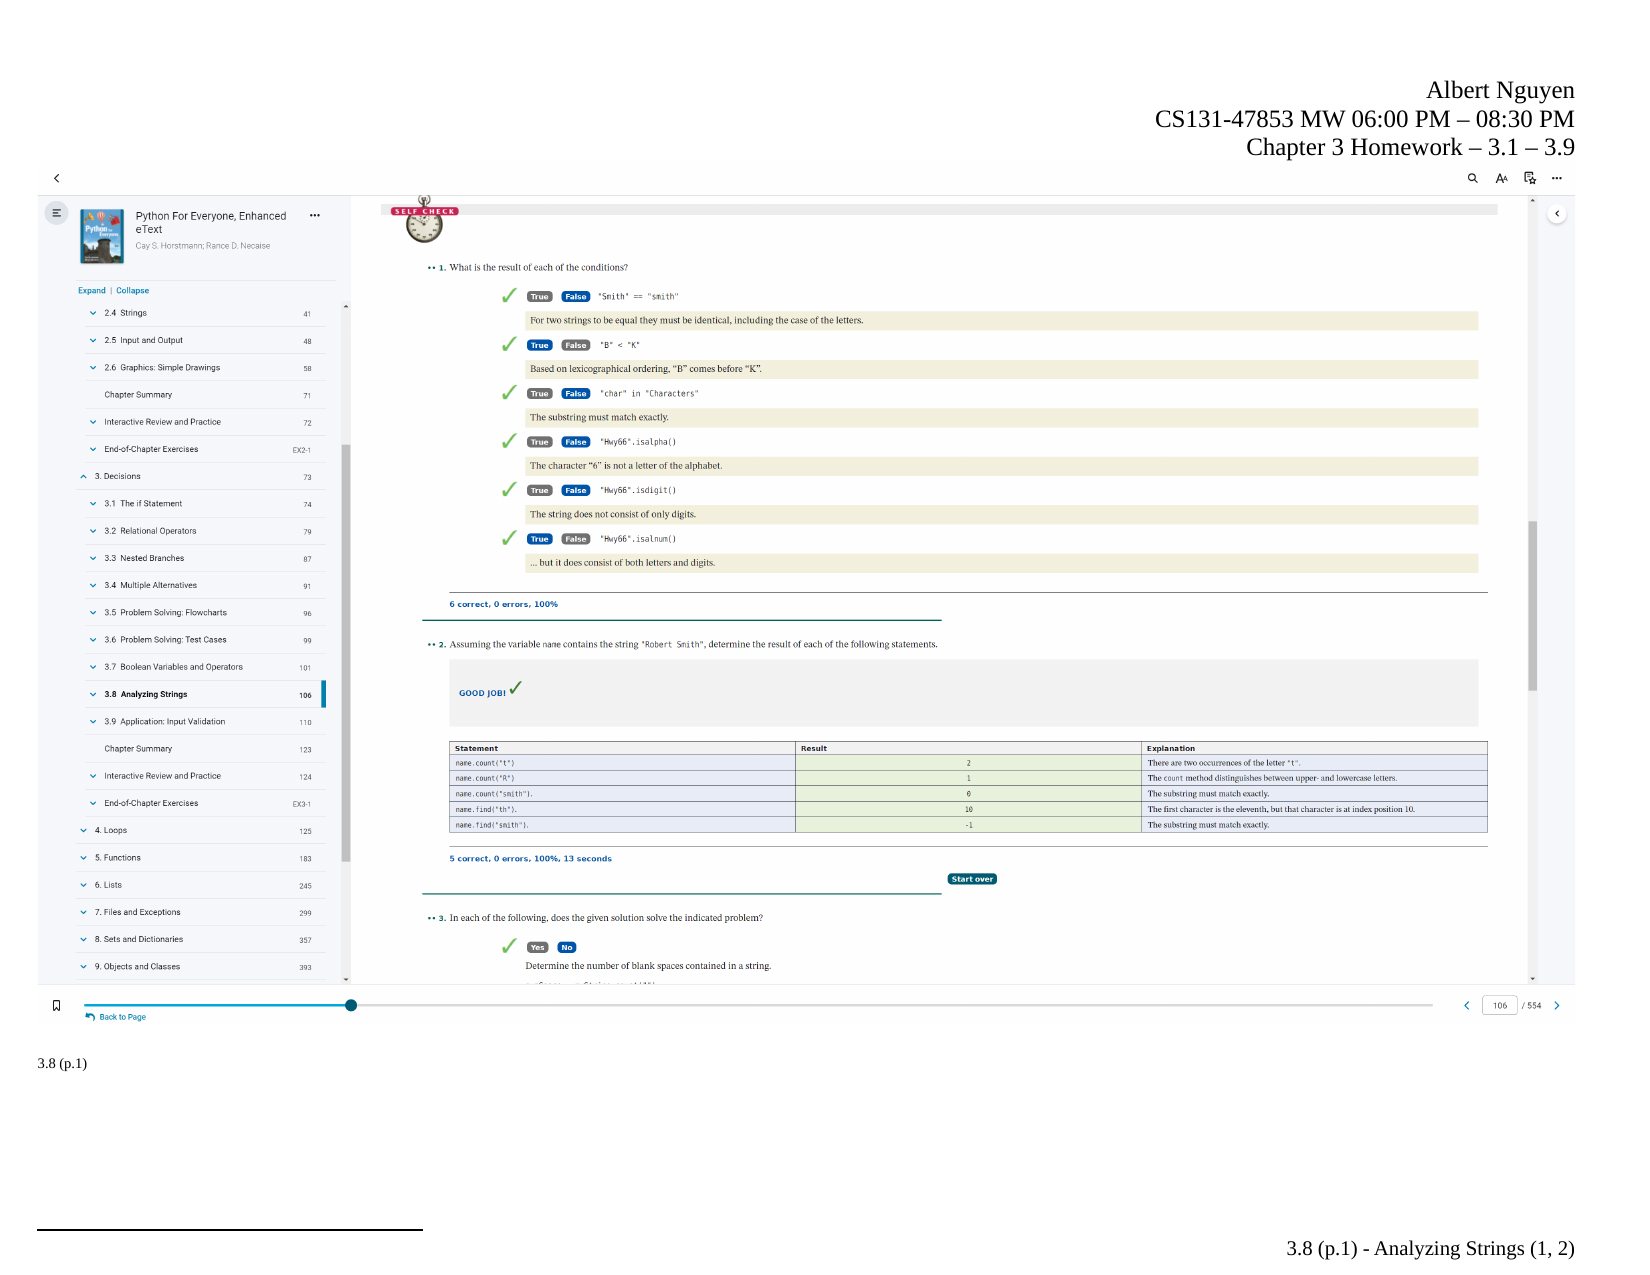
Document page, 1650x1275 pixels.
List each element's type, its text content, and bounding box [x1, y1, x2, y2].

text - Analyzing Strings (1, 2) [37, 1236, 1575, 1260]
picture [37, 161, 1575, 1026]
